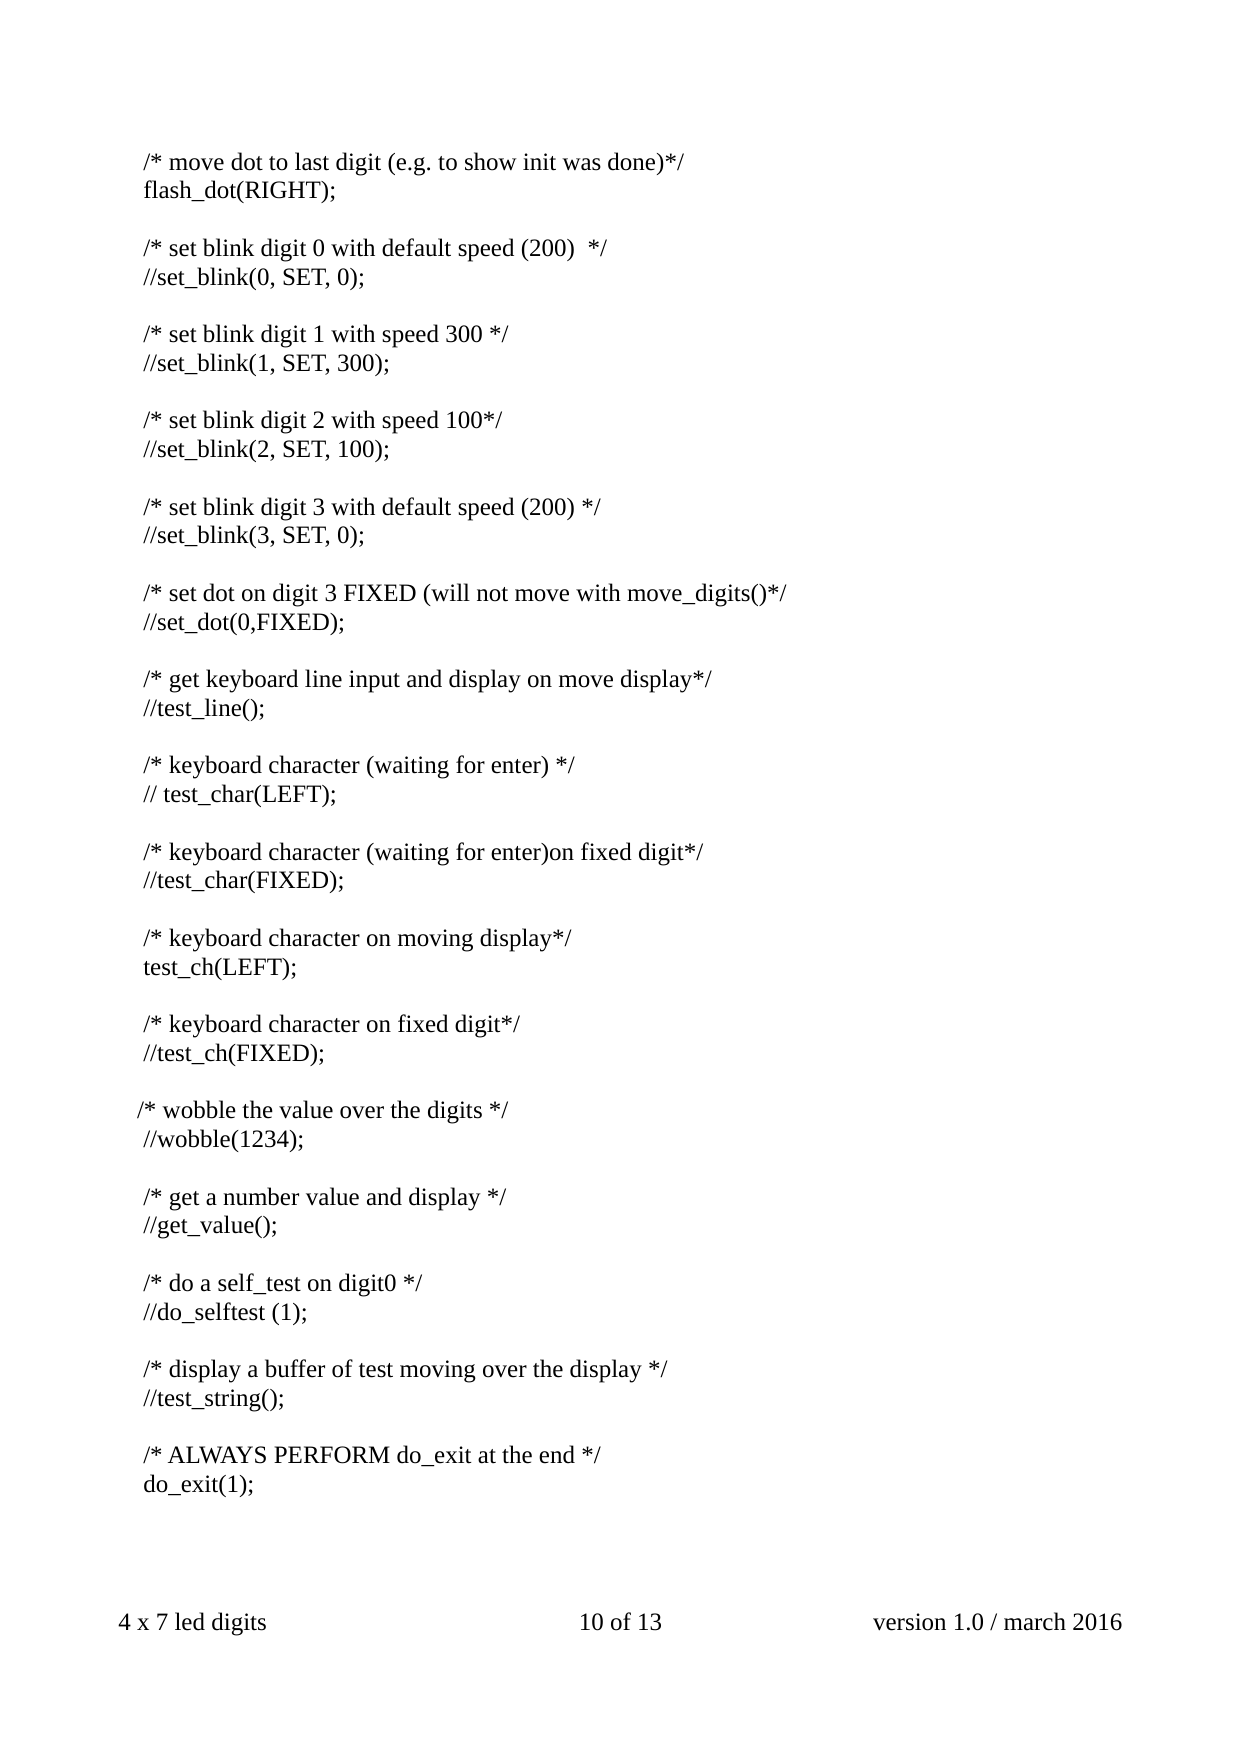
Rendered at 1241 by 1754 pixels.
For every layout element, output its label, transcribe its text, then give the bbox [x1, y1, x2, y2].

text //set_dot(0,FIXED); [118, 607, 1122, 636]
text //wobble(1234); [118, 1124, 1122, 1153]
text /* set blink digit 2 with speed 100*/ [118, 406, 1122, 434]
text /* get keyboard line input and display on move display*/ [118, 664, 1122, 693]
text //test_ch(FIXED); [118, 1038, 1122, 1067]
text do_exit(1); [118, 1469, 1122, 1498]
text /* set dot on digit 3 FIXED (will not move with move_digits()*/ [118, 578, 1122, 607]
text // test_char(LEFT); [118, 779, 1122, 808]
text flash_dot(RIGHT); [118, 176, 1122, 204]
text //set_blink(2, SET, 100); [118, 434, 1122, 463]
text //set_blink(3, SET, 0); [118, 521, 1122, 549]
text //test_string(); [118, 1383, 1122, 1412]
text /* wobble the value over the digits */ [118, 1096, 1122, 1124]
text /* move dot to last digit (e.g. to show init was done)*/ [118, 147, 1122, 176]
text /* keyboard character (waiting for enter)on fixed digit*/ [118, 837, 1122, 866]
text /* get a number value and display */ [118, 1182, 1122, 1211]
text //set_blink(1, SET, 300); [118, 348, 1122, 377]
text /* set blink digit 0 with default speed (200) */ [118, 233, 1122, 262]
text //get_value(); [118, 1211, 1122, 1239]
text //set_blink(0, SET, 0); [118, 262, 1122, 291]
text /* do a self_test on digit0 */ [118, 1268, 1122, 1297]
text /* set blink digit 1 with speed 300 */ [118, 319, 1122, 348]
text //test_char(FIXED); [118, 866, 1122, 894]
text /* set blink digit 3 with default speed (200) */ [118, 492, 1122, 521]
text /* keyboard character on fixed digit*/ [118, 1009, 1122, 1038]
text /* keyboard character (waiting for enter) */ [118, 751, 1122, 779]
text /* display a buffer of test moving over the display */ [118, 1354, 1122, 1383]
text /* keyboard character on moving display*/ [118, 923, 1122, 952]
text //do_selftest (1); [118, 1297, 1122, 1326]
text test_ch(LEFT); [118, 952, 1122, 981]
text //test_line(); [118, 693, 1122, 722]
text /* ALWAYS PERFORM do_exit at the end */ [118, 1441, 1122, 1469]
